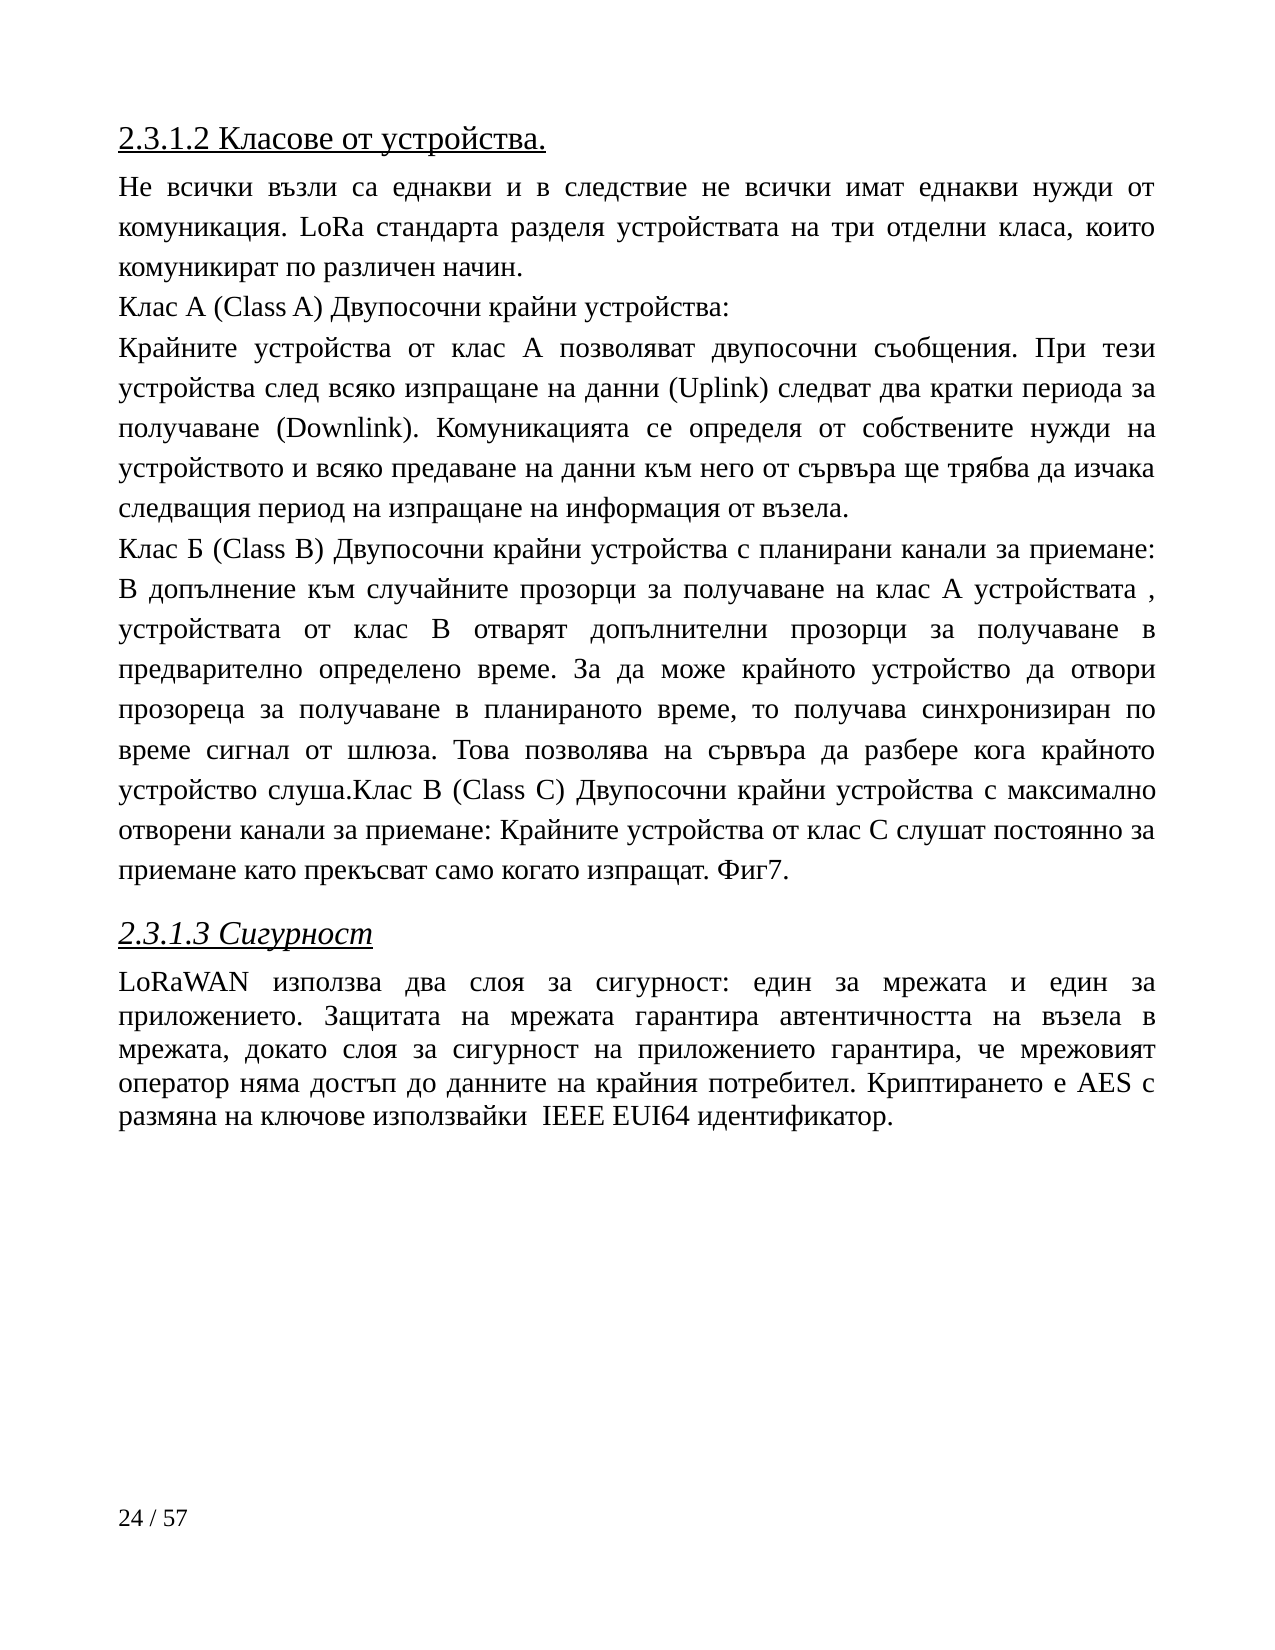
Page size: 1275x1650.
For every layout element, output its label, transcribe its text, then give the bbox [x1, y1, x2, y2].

text Крайните устройства от клас А позволяват двупосочни съобщения. При тези устройства след всяко изпращане на данни (Uplink) следват два кратки периода за получаване (Downlink). Комуникацията се определя от собствените нужди на устройството и всяко предаване на данни към него от сървъра ще трябва да изчака следващия период на изпращане на информация от възела. [118, 330, 1157, 524]
text Не всички възли са еднакви и в следствие не всички имат еднакви нужди от комуникация. LoRa стандарта разделя устройствата на три отделни класа, които комуникират по различен начин. [118, 169, 1157, 283]
text Клас А (Class A) Двупосочни крайни устройства: [118, 289, 1157, 323]
subtitle 2.3.1.2 Класове от устройства. [118, 118, 1157, 156]
text LoRaWAN използва два слоя за сигурност: един за мрежата и един за приложението. Защитата на мрежата гарантира автентичността на възела в мрежата, докато слоя за сигурност на приложението гарантира, че мрежовият оператор няма достъп до данните на крайния потребител. Криптирането е AES с размяна на ключове използвайки IEEE EUI64 идентификатор. [118, 964, 1157, 1132]
text Клас Б (Class B) Двупосочни крайни устройства с планирани канали за приемане: В допълнение към случайните прозорци за получаване на клас А устройствата , устройствата от клас B отварят допълнителни прозорци за получаване в предварително определено време. За да може крайното устройство да отвори прозореца за получаване в планираното време, то получава синхронизиран по време сигнал от шлюза. Това позволява на сървъра да разбере кога крайното устройство слуша.Клас В (Class C) Двупосочни крайни устройства с максимално отворени канали за приемане: Крайните устройства от клас C слушат постоянно за приемане като прекъсват само когато изпращат. Фиг7. [118, 531, 1157, 886]
subtitle 2.3.1.3 Сигурност [118, 913, 1157, 952]
